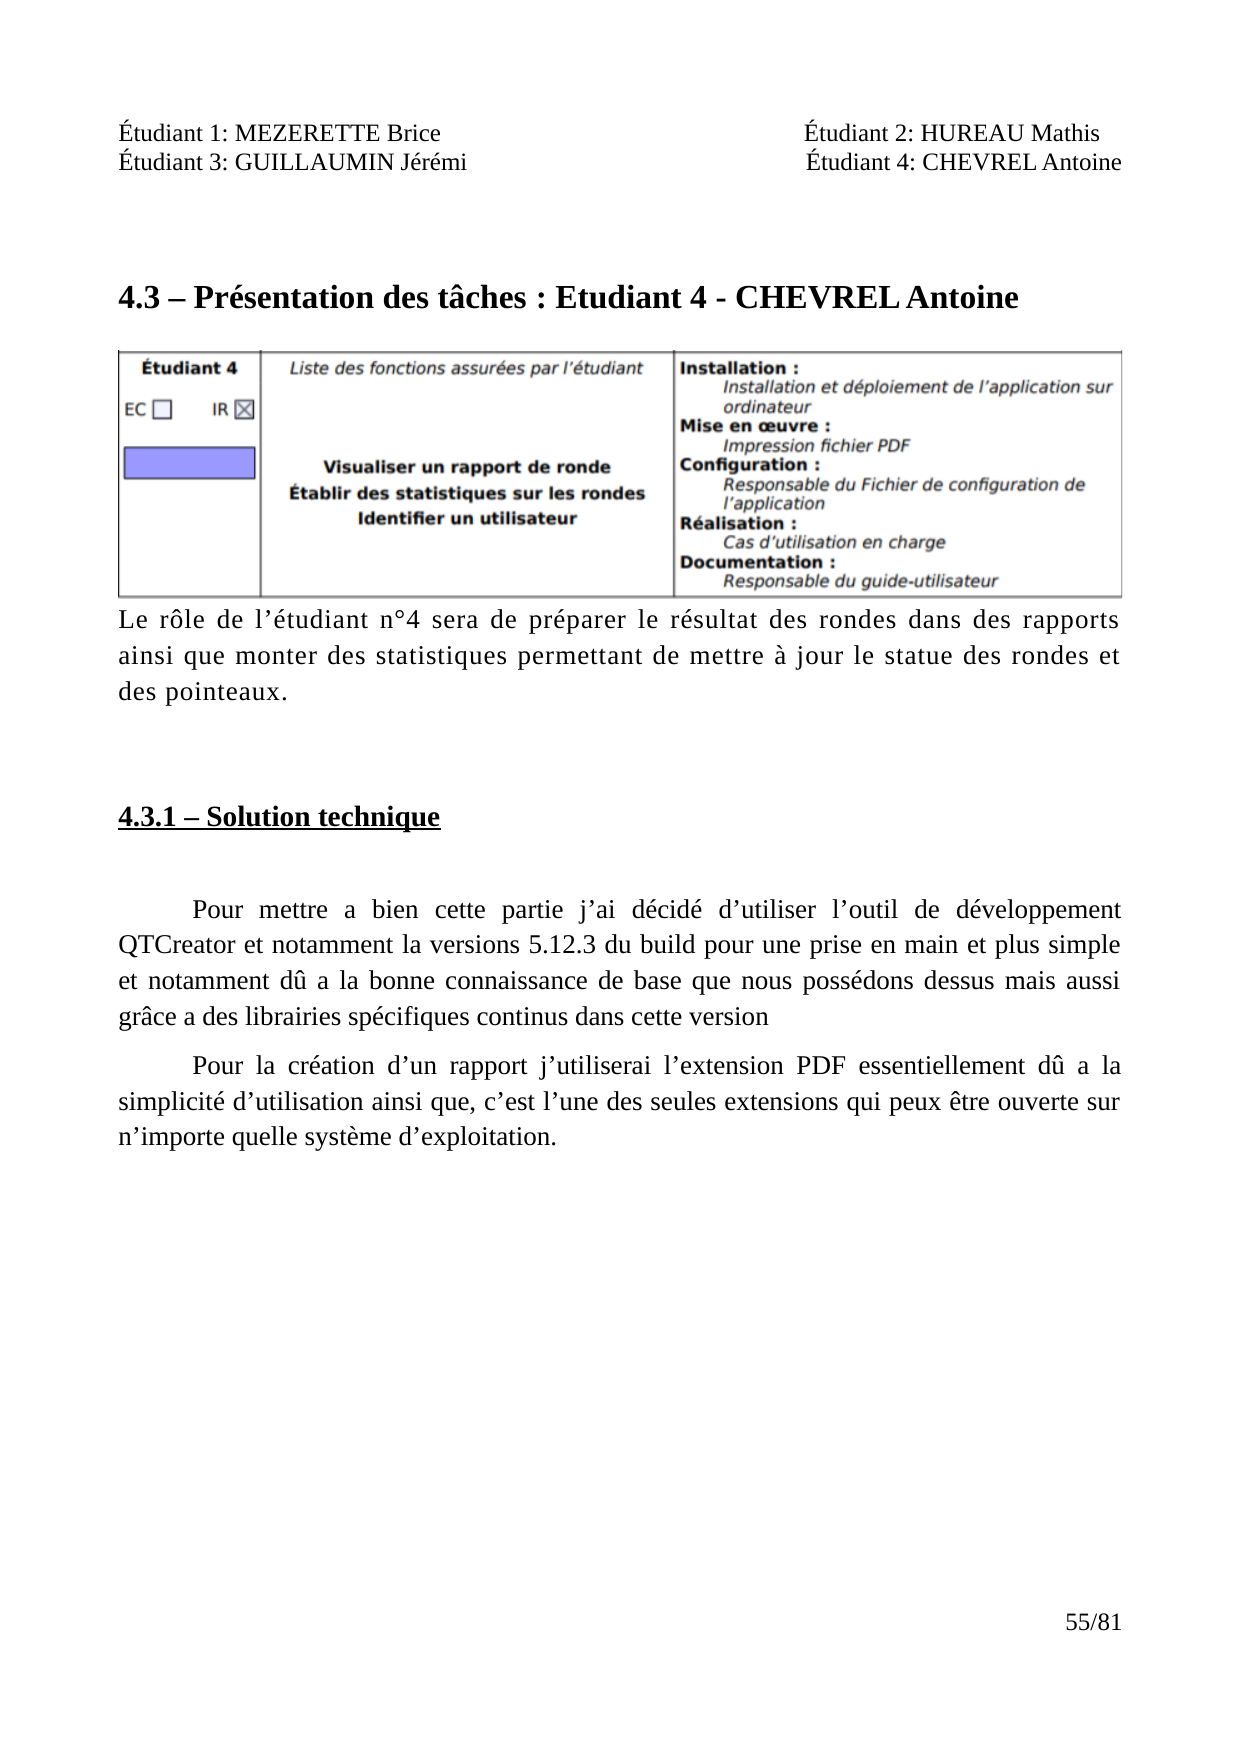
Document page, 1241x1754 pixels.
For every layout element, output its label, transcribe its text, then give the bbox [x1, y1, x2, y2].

text Pour la création d’un rapport j’utiliserai l’extension PDF essentiellement dû a la simplicité d’utilisation ainsi que, c’est l’une des seules extensions qui peux être ouverte sur n’importe quelle système d’exploitation. [118, 1049, 1122, 1151]
text [118, 328, 1122, 350]
subtitle 4.3.1 – Solution technique [118, 799, 1122, 833]
subtitle 4.3 – Présentation des tâches : Etudiant 4 - CHEVREL Antoine [118, 277, 1122, 316]
text Pour mettre a bien cette partie j’ai décidé d’utiliser l’outil de développement QTCreator et notamment la versions 5.12.3 du build pour une prise en main et plus simple et notamment dû a la bonne connaissance de base que nous possédons dessus mais aussi grâce a des librairies spécifiques continus dans cette version [118, 893, 1122, 1031]
picture [118, 350, 1123, 599]
text Le rôle de l’étudiant n°4 sera de préparer le résultat des rondes dans des rapports ainsi que monter des statistiques permettant de mettre à jour le statue des rondes et des pointeaux. [118, 599, 1122, 706]
